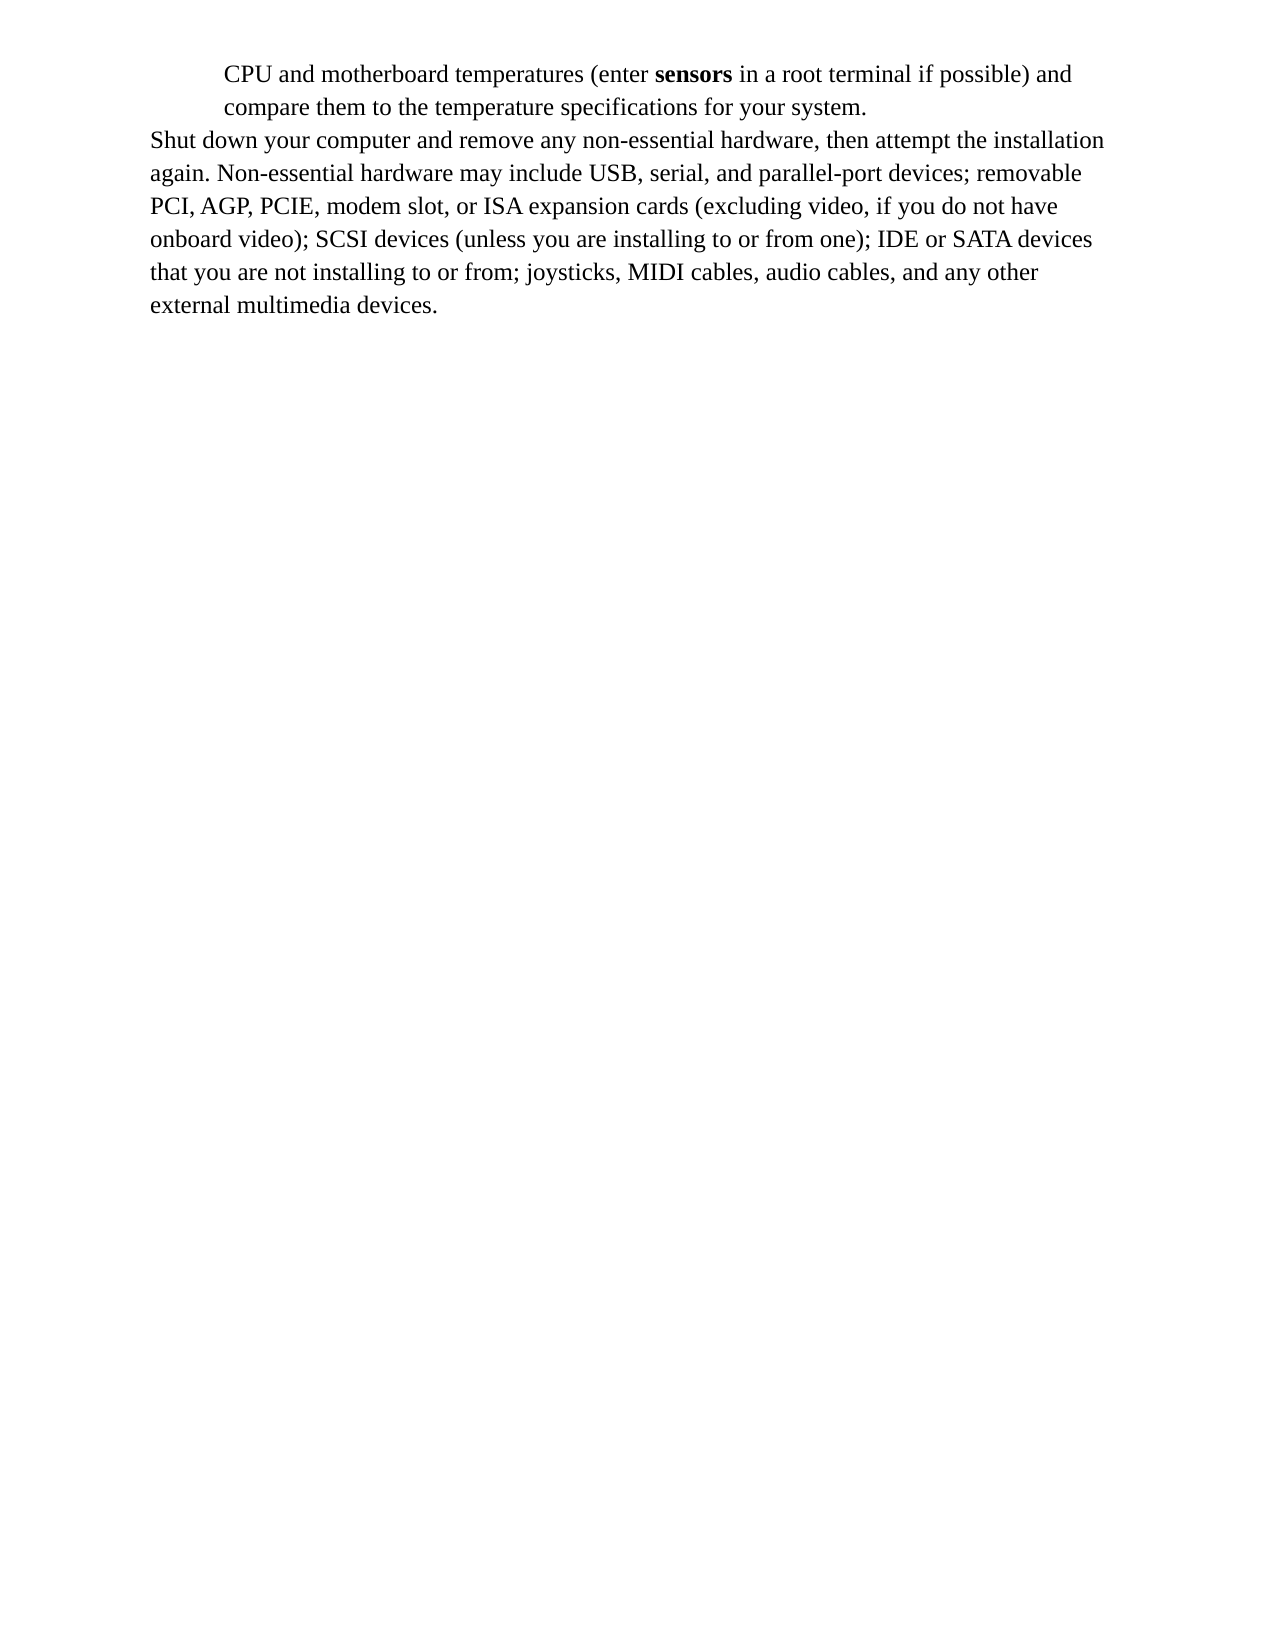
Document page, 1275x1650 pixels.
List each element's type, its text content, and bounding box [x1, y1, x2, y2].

text Shut down your computer and remove any non-essential hardware, then attempt the installation again. Non-essential hardware may include USB, serial, and parallel-port devices; removable PCI, AGP, PCIE, modem slot, or ISA expansion cards (excluding video, if you do not have onboard video); SCSI devices (unless you are installing to or from one); IDE or SATA devices that you are not installing to or from; joysticks, MIDI cables, audio cables, and any other external multimedia devices. [150, 125, 1125, 319]
list CPU and motherboard temperatures (enter sensors in a root terminal if possible) and compare them to the temperature specifications for your system. [194, 59, 1125, 121]
